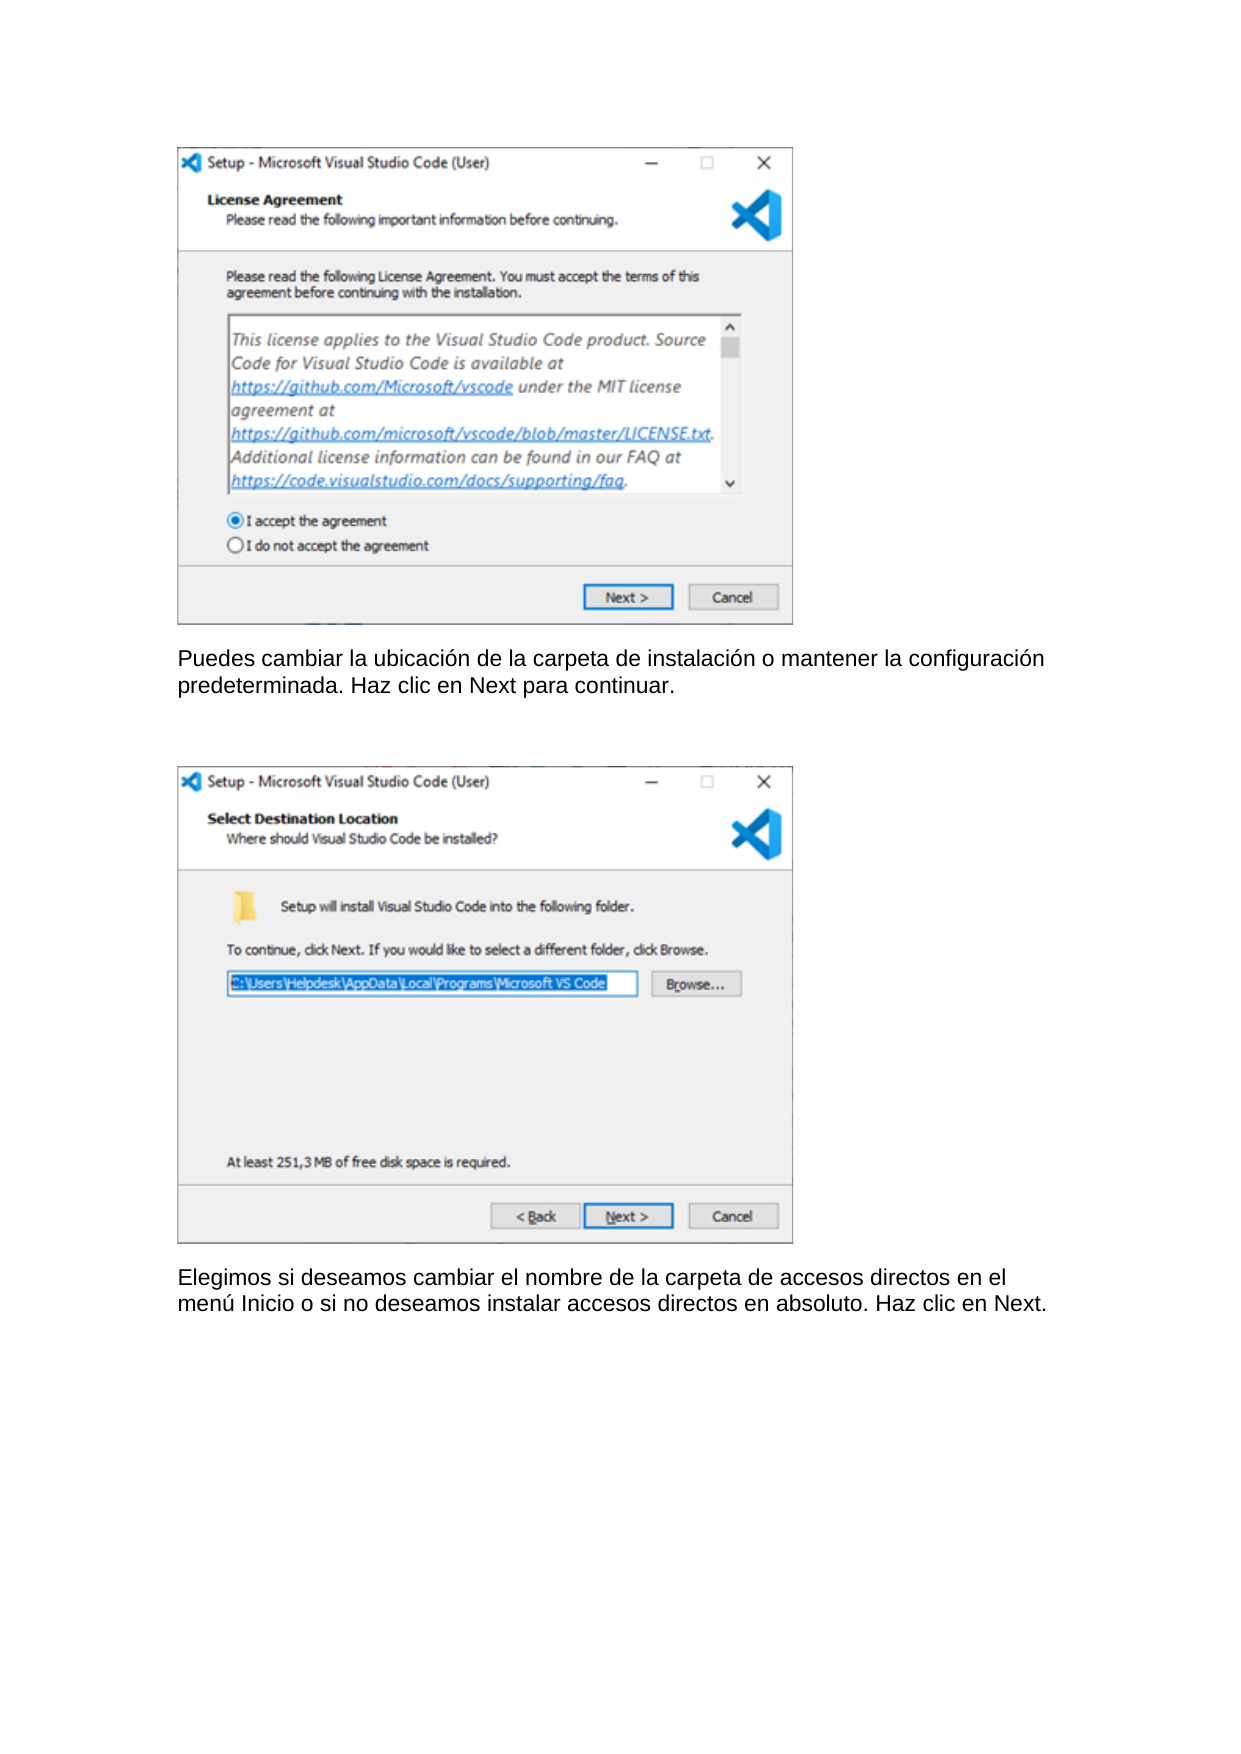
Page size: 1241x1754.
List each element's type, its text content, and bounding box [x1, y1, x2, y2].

text Elegimos si deseamos cambiar el nombre de la carpeta de accesos directos en el menú Inicio o si no deseamos instalar accesos directos en absoluto. Haz clic en Next. [177, 1264, 1063, 1317]
text Puedes cambiar la ubicación de la carpeta de instalación o mantener la configuración predeterminada. Haz clic en Next para continuar. [177, 645, 1063, 698]
